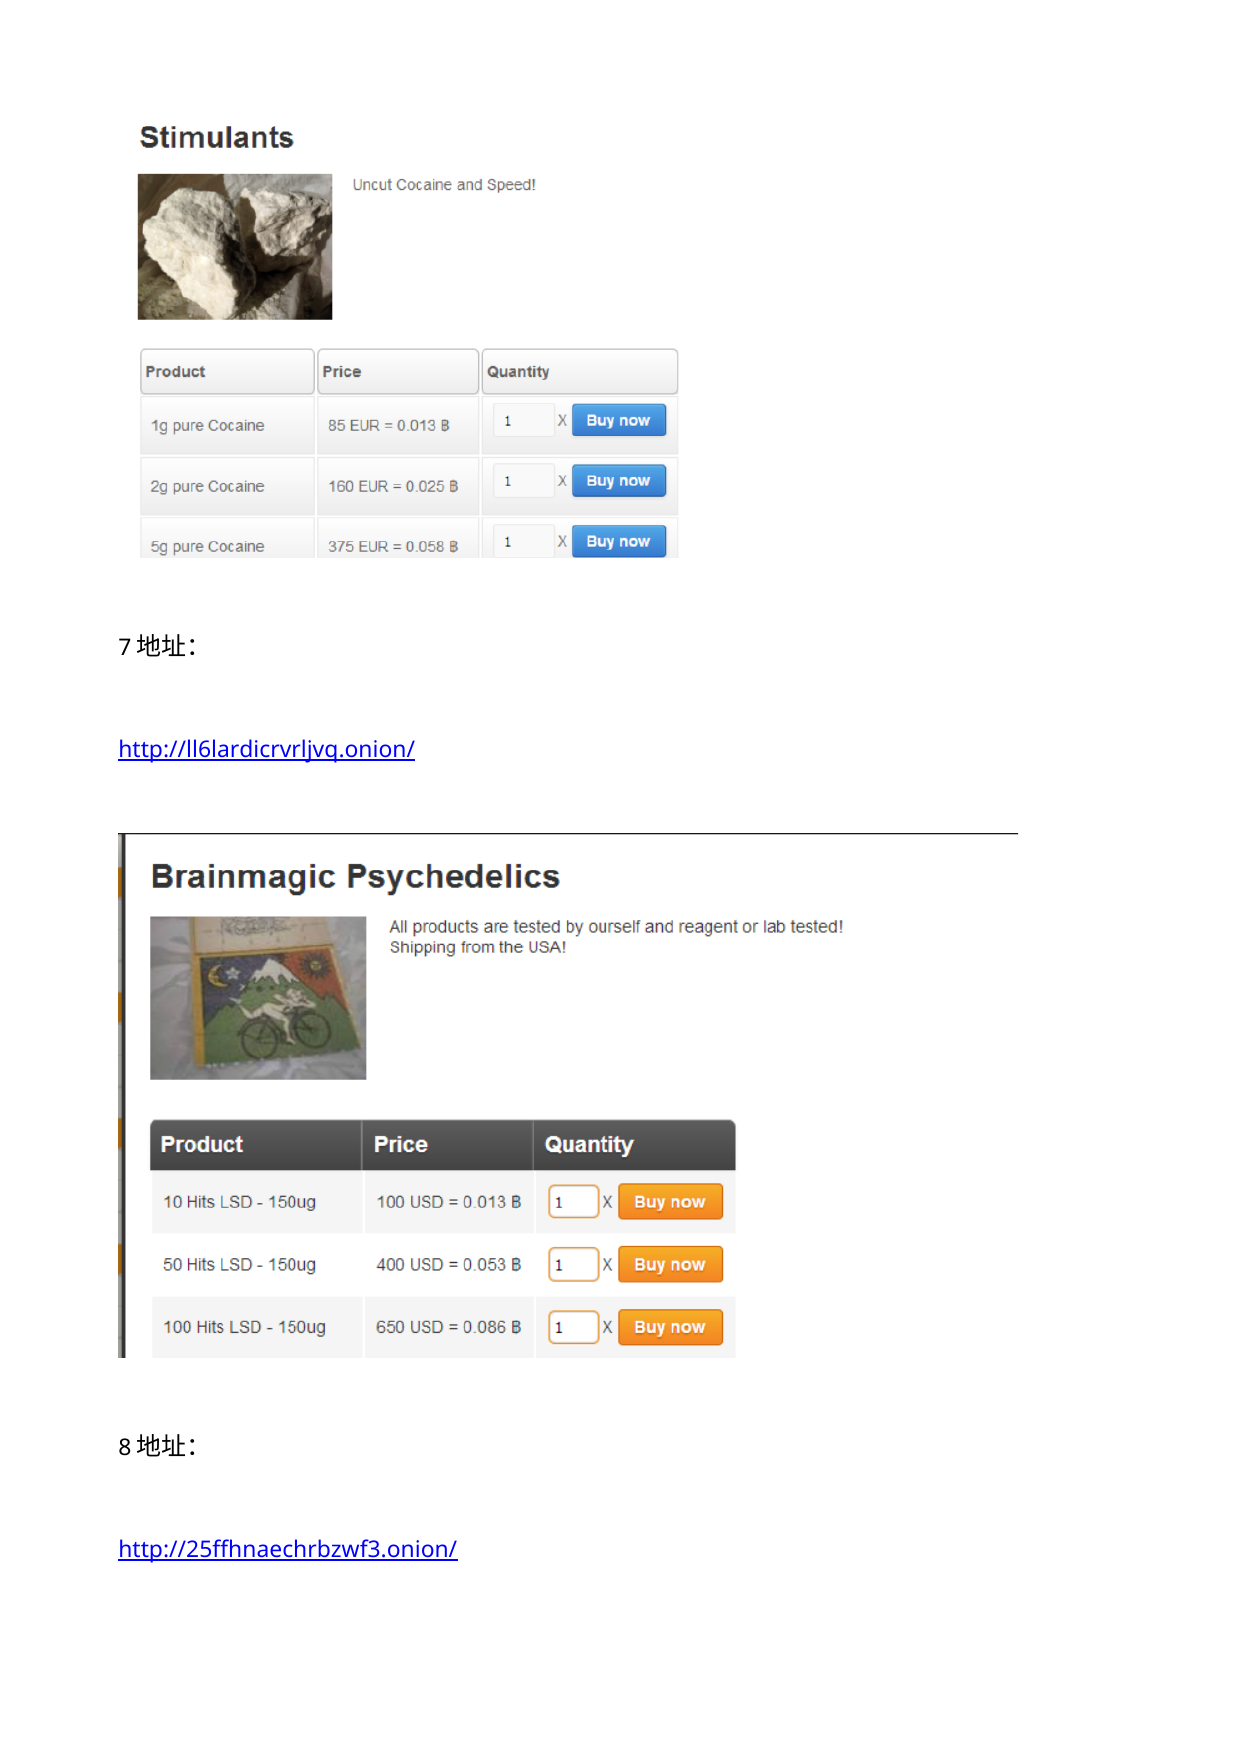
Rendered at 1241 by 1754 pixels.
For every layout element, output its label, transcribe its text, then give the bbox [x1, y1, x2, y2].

text http://ll6lardicrvrljvq.onion/ [118, 733, 1122, 764]
text http://25ffhnaechrbzwf3.onion/ [118, 1533, 1122, 1564]
text 7地址： [118, 627, 1122, 663]
text 8地址： [118, 1427, 1122, 1463]
